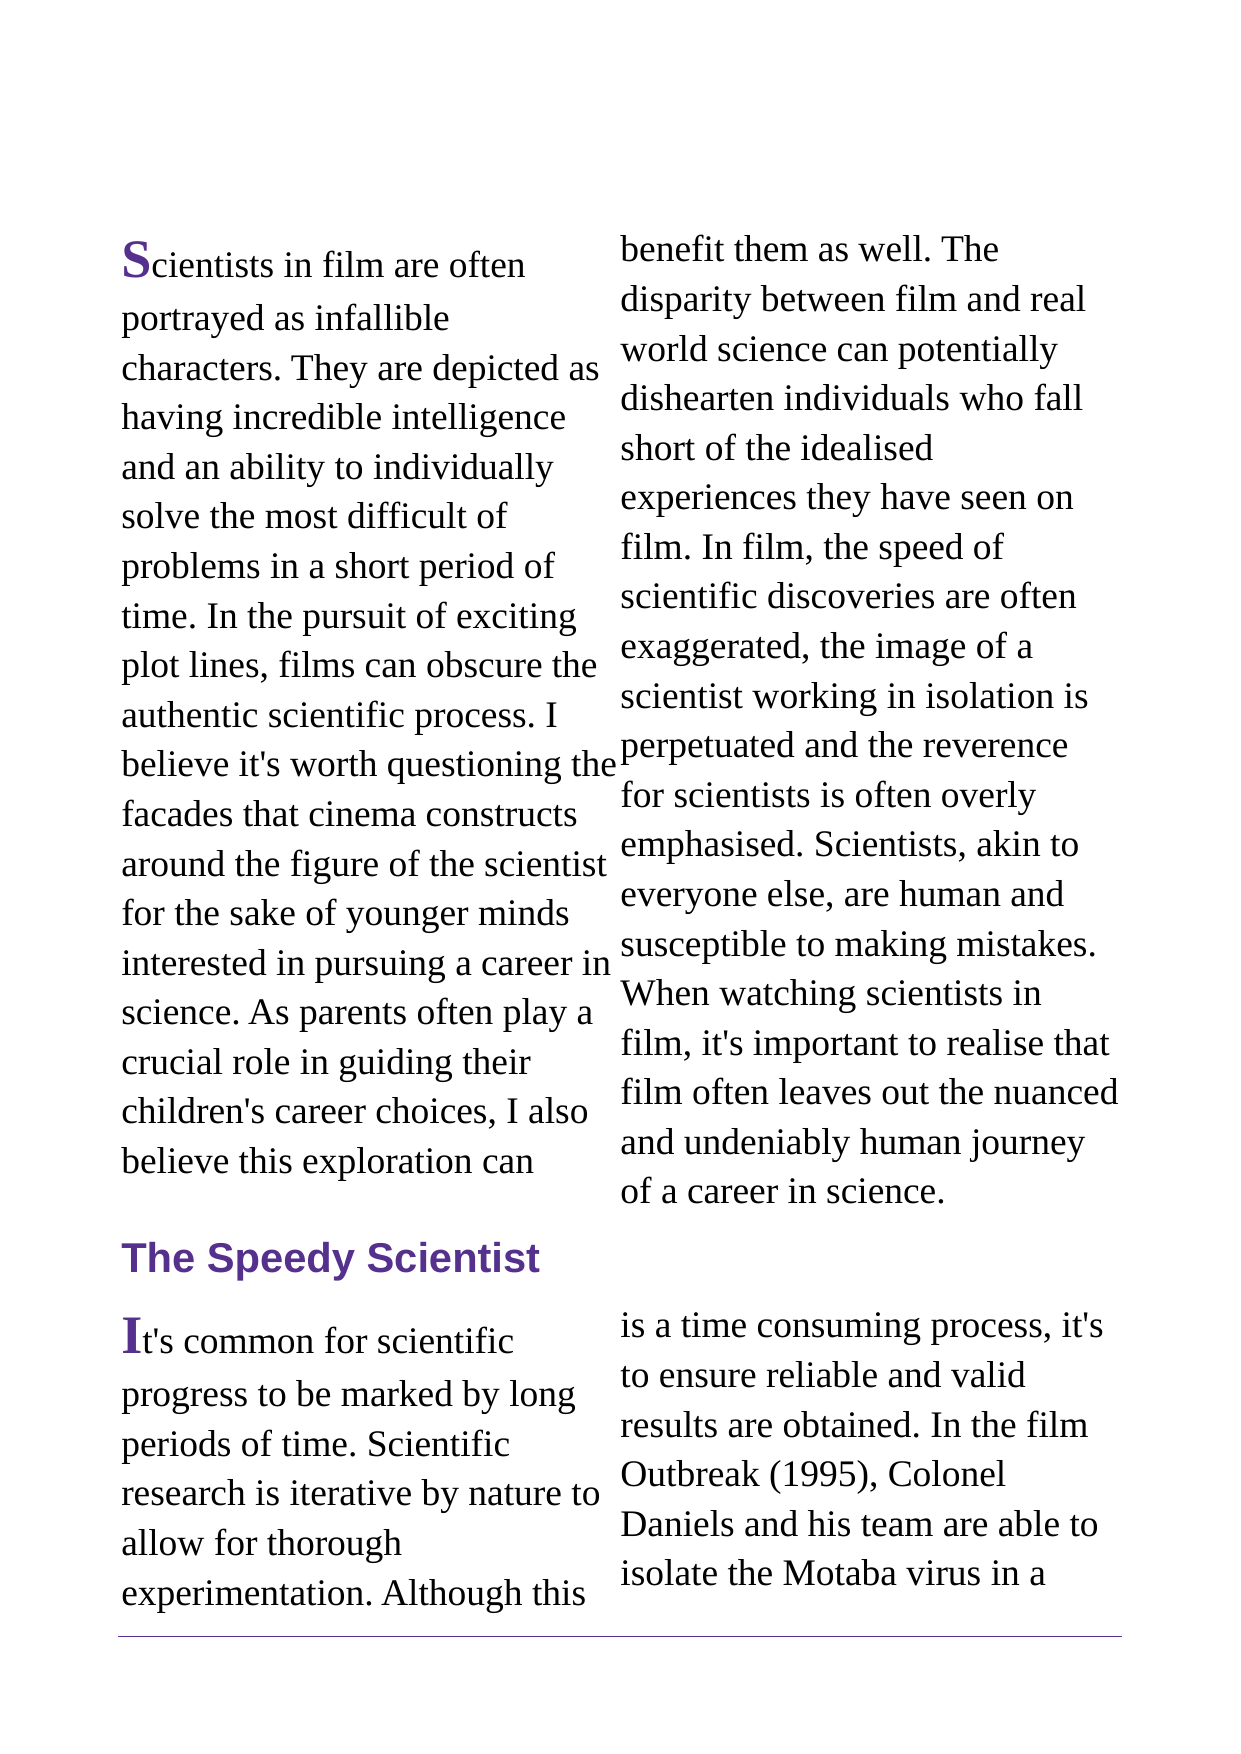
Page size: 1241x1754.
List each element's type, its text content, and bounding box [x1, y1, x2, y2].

text Scientists in film are often portrayed as infallible characters. They are depicted as having incredible intelligence and an ability to individually solve the most difficult of problems in a short period of time. In the pursuit of exciting plot lines, films can obscure the authentic scientific process. I believe it's worth questioning the facades that cinema constructs around the figure of the scientist for the sake of younger minds interested in pursuing a career in science. As parents often play a crucial role in guiding their children's career choices, I also believe this exploration can benefit them as well. The disparity between film and real world science can potentially dishearten individuals who fall short of the idealised experiences they have seen on film. In film, the speed of scientific discoveries are often exaggerated, the image of a scientist working in isolation is perpetuated and the reverence for scientists is often overly emphasised. Scientists, akin to everyone else, are human and susceptible to making mistakes. When watching scientists in film, it's important to realise that film often leaves out the nuanced and undeniably human journey of a career in science. [121, 227, 1119, 1212]
text It's common for scientific progress to be marked by long periods of time. Scientific research is iterative by nature to allow for thorough experimentation. Although this is a time consuming process, it's to ensure reliable and valid results are obtained. In the film Outbreak (1995), Colonel Daniels and his team are able to isolate the Motaba virus in a remarkably short period of time. Daniels instructs Major Salt to "Separate samples, thaw them and put under microscope". Within 8 hours they make a determination based on the samples effects on kidney cells. Later on in a similar fashion, Major Schuler quickly ascertains that the "protein code has changed" of the new Cedar Creek strain. This depiction dramatically accelerates the scientific procedures involved in virus identification. The process of sequencing a virus's genome, studying its proteins and understanding its molecular characteristics require a significant amount of time (Dothard, M. et al. 2019). This can be seen in the real world SARS (Severe Acute Respiratory Syndrome) virus. In what was considered a "technological Blitzkrieg", it took approximately 5 months from the first reported case to completely sequence (Cherry, J., and Krogstad, P., 2004). Not a matter of a few days or weeks. [121, 1303, 1119, 1613]
text The Speedy Scientist [121, 1233, 1119, 1281]
